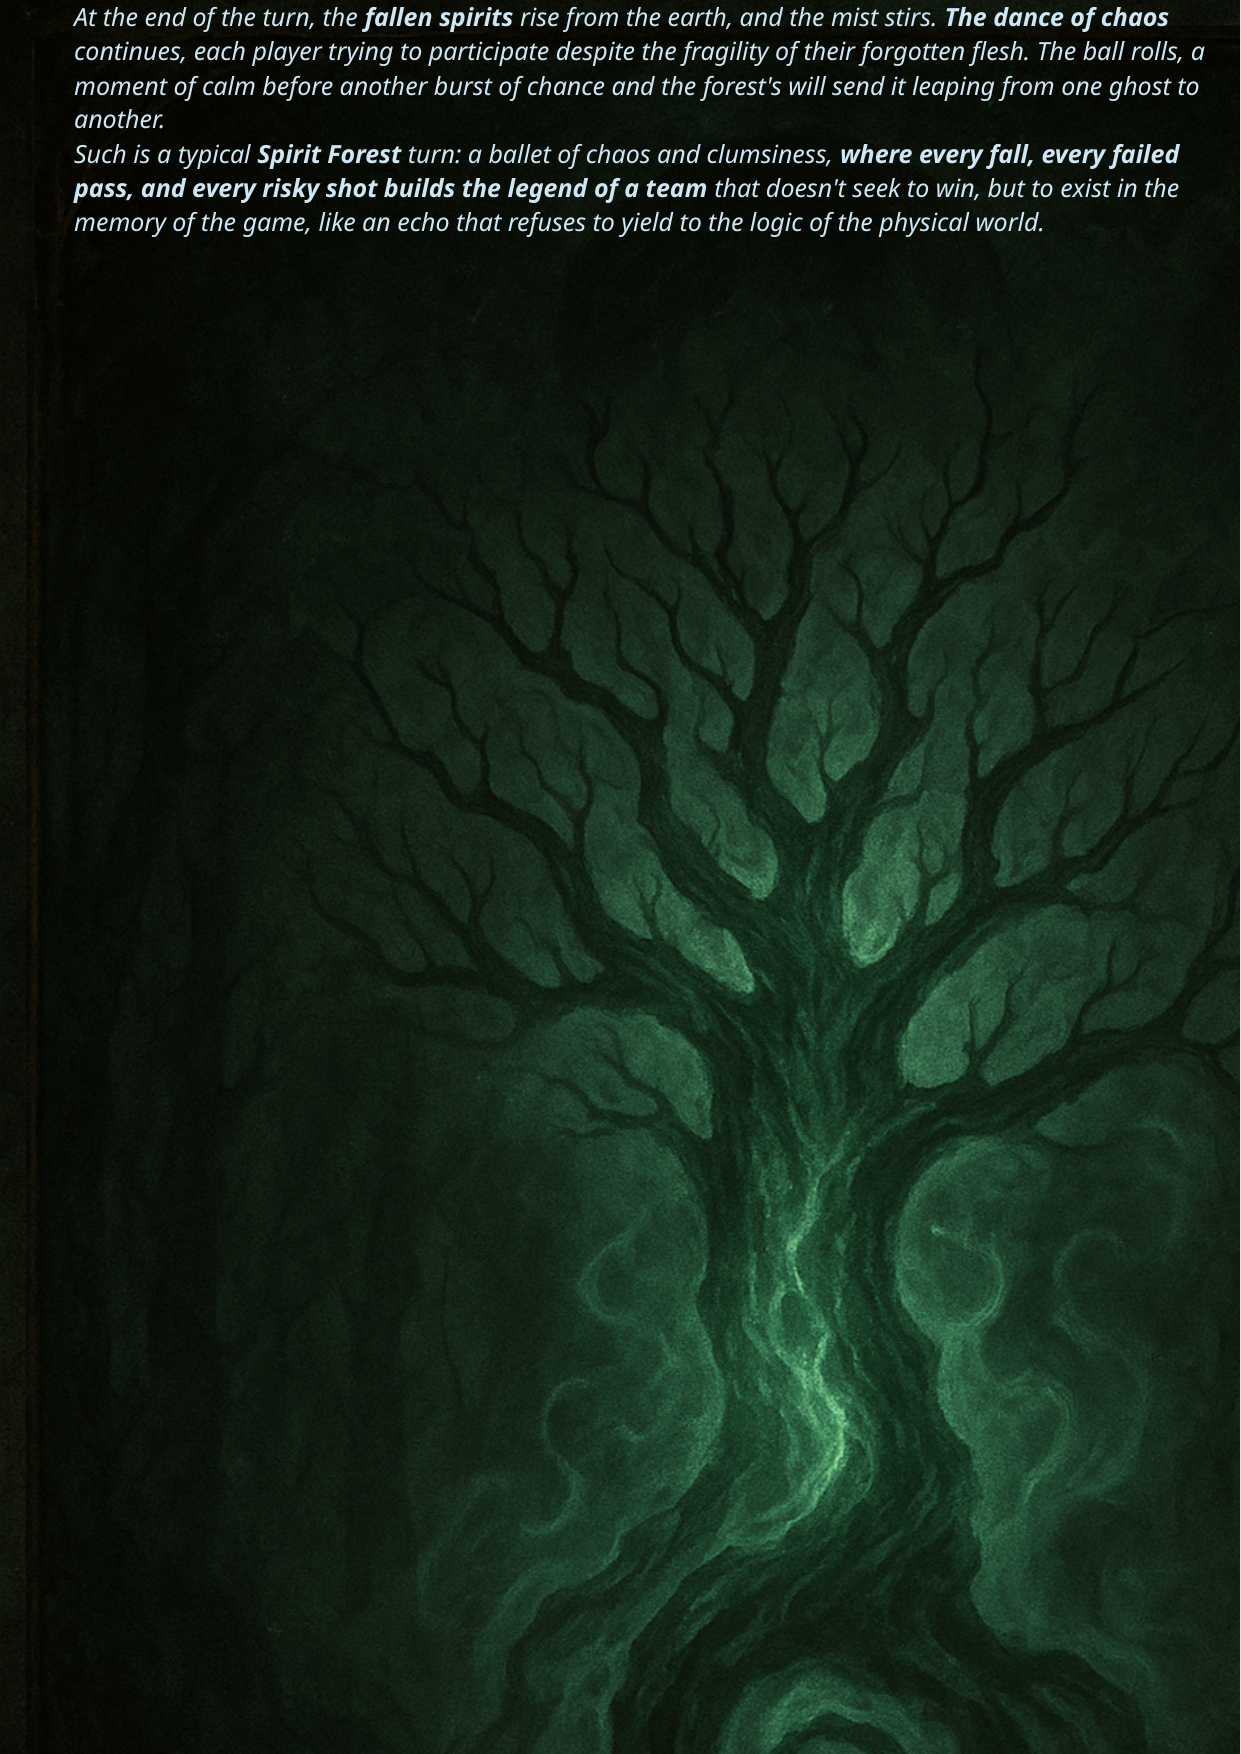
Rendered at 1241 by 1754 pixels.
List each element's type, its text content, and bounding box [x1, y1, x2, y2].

picture [0, 0, 1241, 1754]
text At the end of the turn, the fallen spirits rise from the earth, and the mist stirs. The dance of chaos continues, each player trying to participate despite the fragility of their forgotten flesh. The ball rolls, a moment of calm before another burst of chance and the forest's will send it leaping from one ghost to another. Such is a typical Spirit Forest turn: a ballet of chaos and clumsiness, where every fall, every failed pass, and every risky shot builds the legend of a team that doesn't seek to win, but to exist in the memory of the game, like an echo that refuses to yield to the logic of the physical world. [74, 0, 1240, 238]
